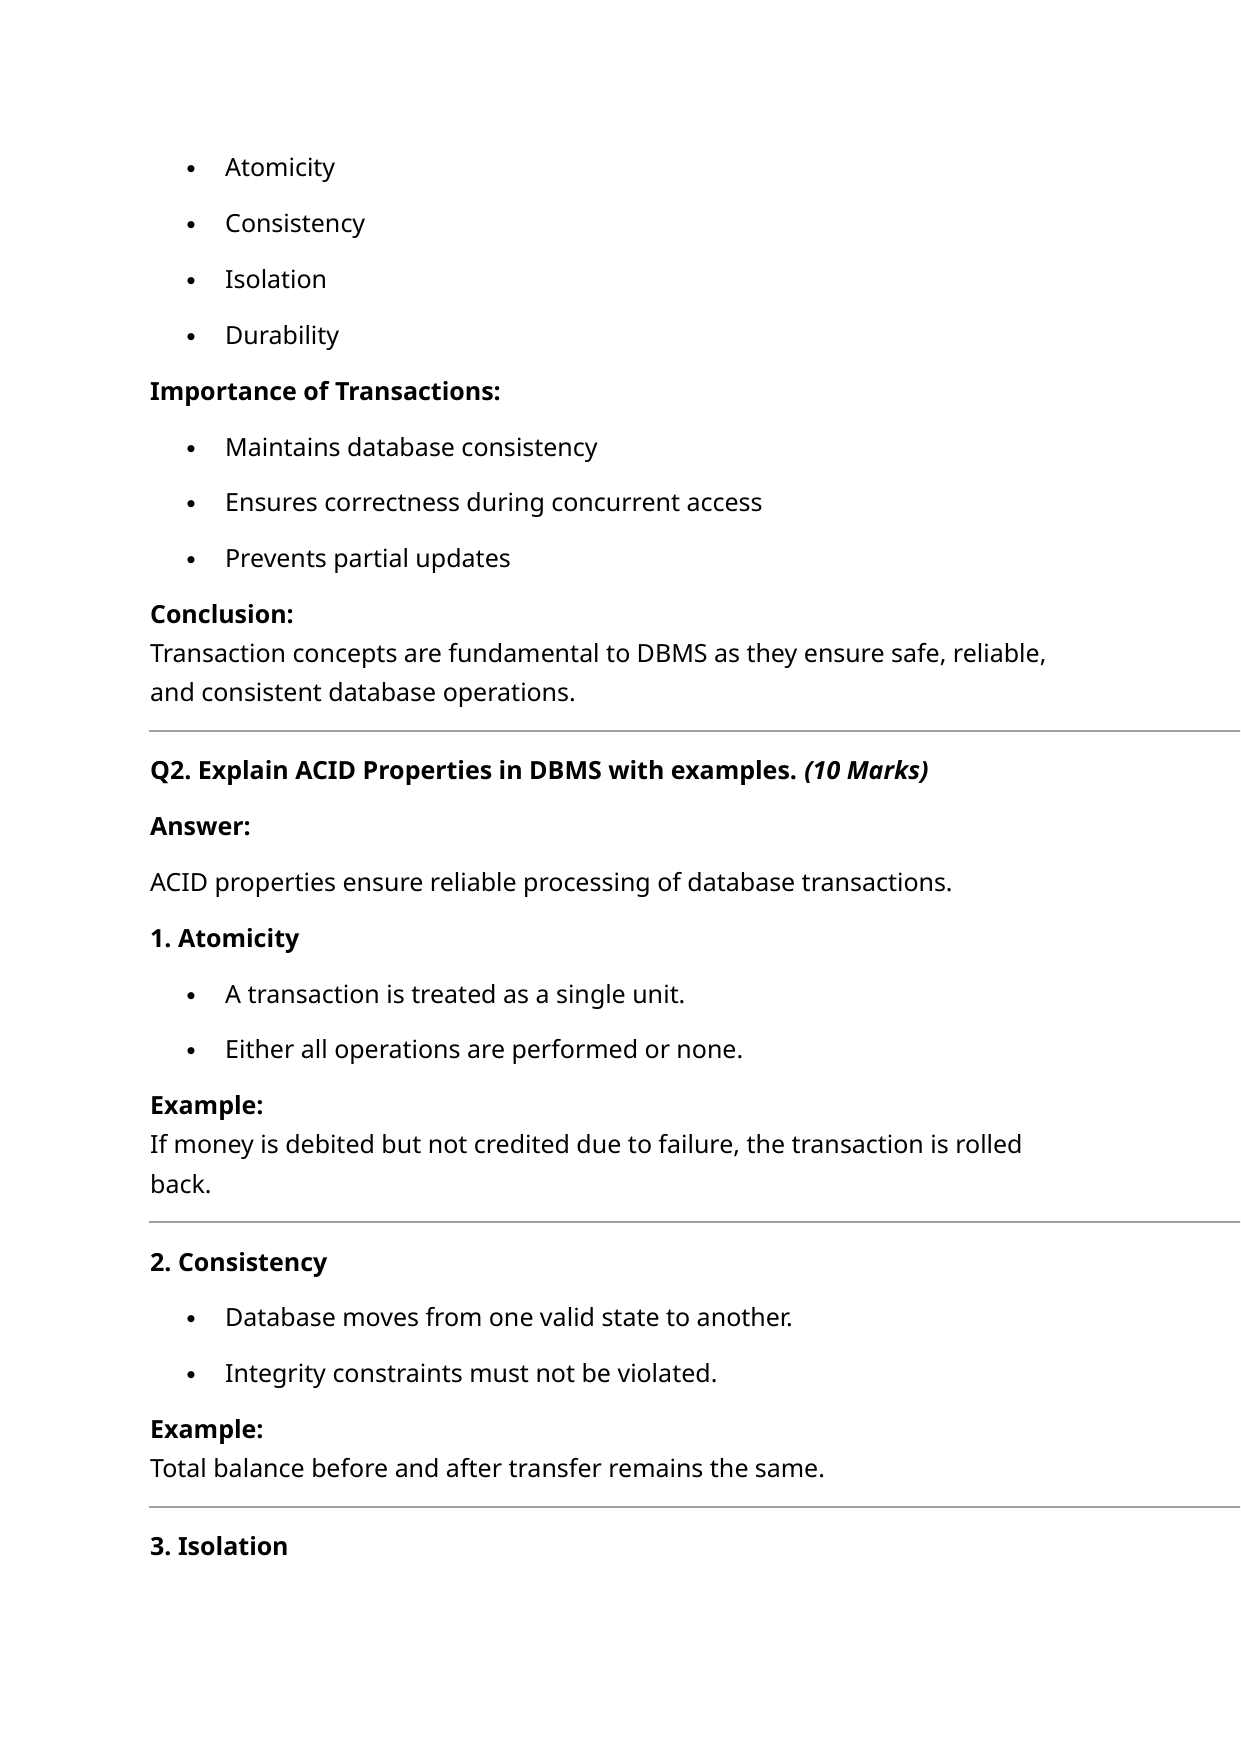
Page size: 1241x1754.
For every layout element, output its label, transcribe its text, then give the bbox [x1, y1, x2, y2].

list Database moves from one valid state to another. [187, 1300, 1090, 1334]
list Prevents partial updates [187, 541, 1090, 575]
text Example: If money is debited but not credited due to failure, the transaction is rolled back. [150, 1088, 1090, 1200]
list Ensures correctness during concurrent access [187, 485, 1090, 519]
list Integrity constraints must not be violated. [187, 1356, 1090, 1390]
list Isolation [187, 262, 1090, 296]
text Answer: [150, 809, 1090, 843]
text 3. Isolation [150, 1529, 1090, 1563]
list Durability [187, 317, 1090, 352]
text 1. Atomicity [150, 920, 1090, 954]
text Importance of Transactions: [150, 373, 1090, 407]
list A transaction is treated as a single unit. [187, 976, 1090, 1010]
text Q2. Explain ACID Properties in DBMS with examples. (10 Marks) [150, 753, 1090, 787]
list Atomicity [187, 150, 1090, 184]
text 2. Consistency [150, 1244, 1090, 1278]
text Example: Total balance before and after transfer remains the same. [150, 1412, 1090, 1485]
text Conclusion: Transaction concepts are fundamental to DBMS as they ensure safe, reliable, and consistent database operations. [150, 597, 1090, 709]
list Either all operations are performed or none. [187, 1032, 1090, 1066]
text ACID properties ensure reliable processing of database transactions. [150, 864, 1090, 899]
list Consistency [187, 206, 1090, 240]
list Maintains database consistency [187, 429, 1090, 463]
